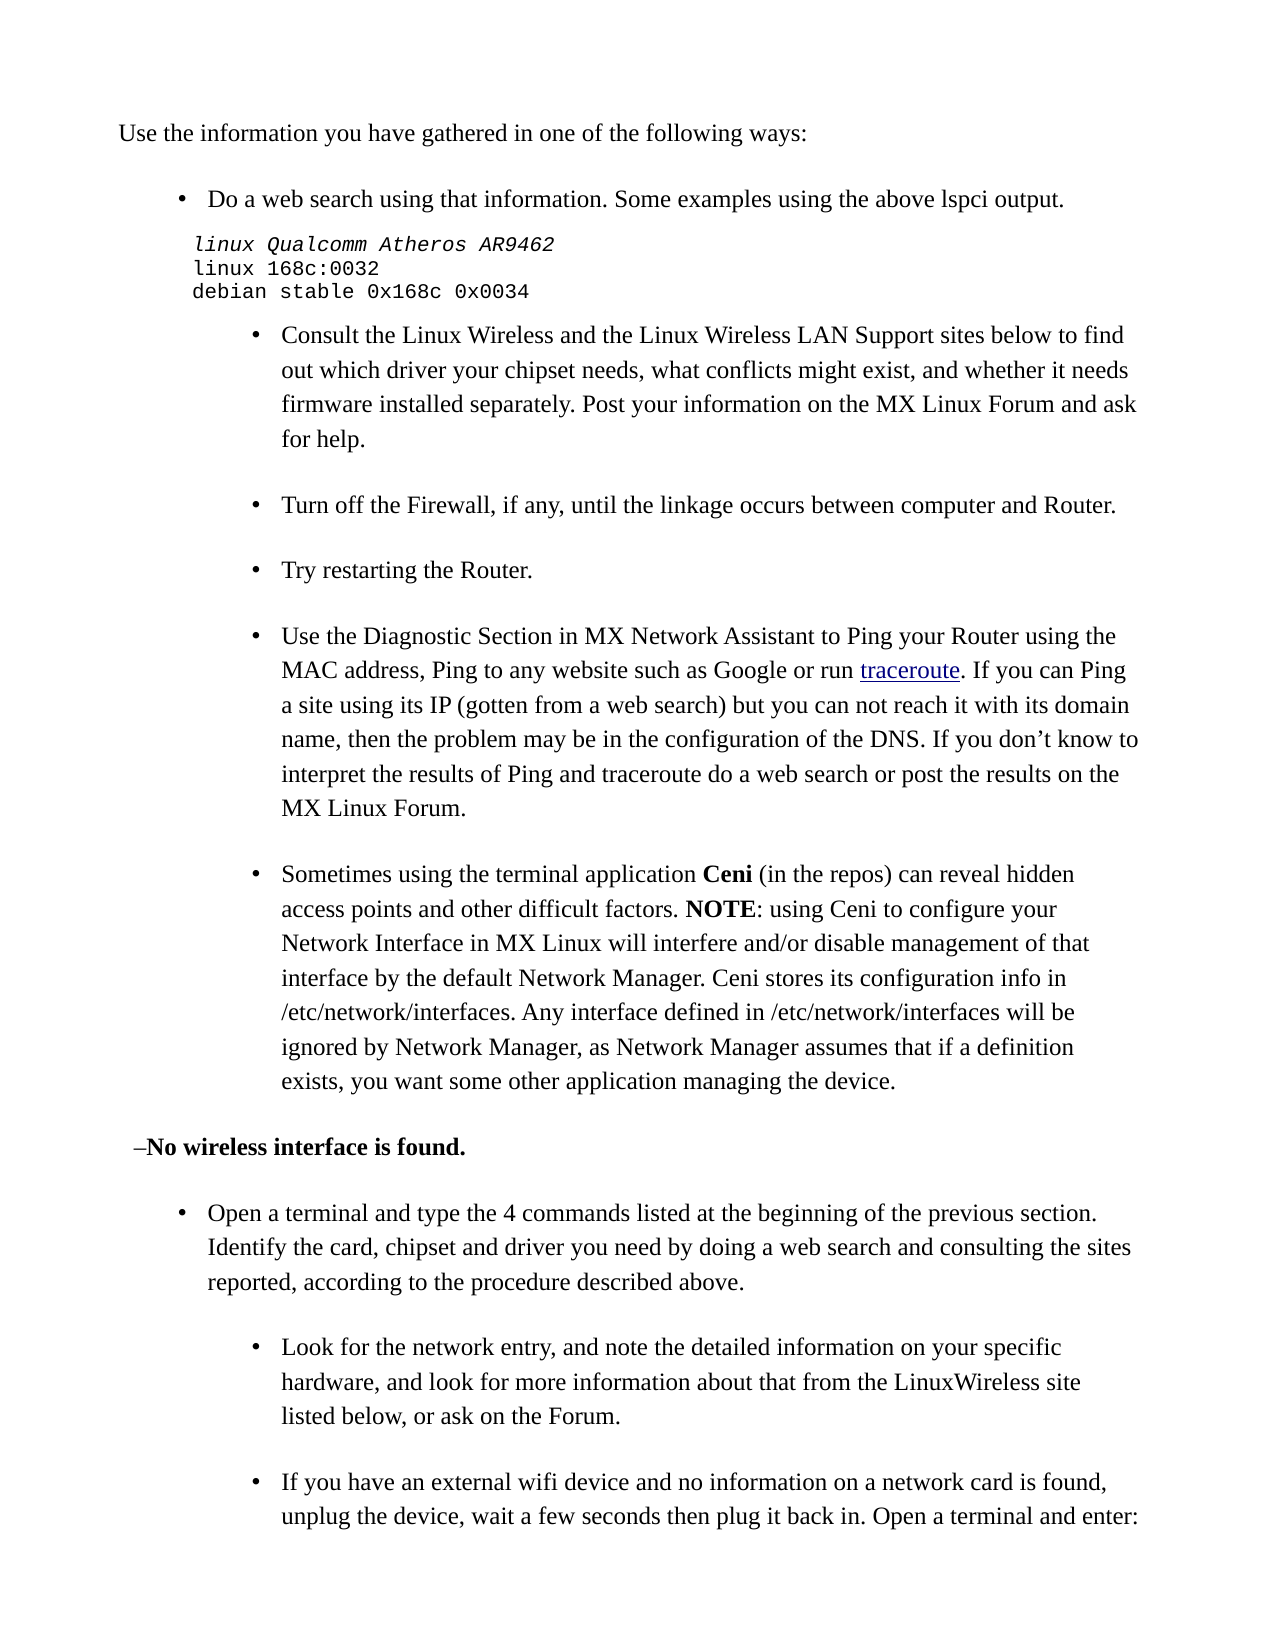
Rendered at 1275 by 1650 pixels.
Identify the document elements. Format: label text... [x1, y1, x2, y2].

text –No wireless interface is found. [134, 1132, 1141, 1161]
list linux 168c:0032 [162, 258, 1157, 281]
list Turn off the Firewall, if any, until the linkage occurs between computer and Router. [252, 490, 1141, 518]
list Sometimes using the terminal application Ceni (in the repos) can reveal hidden access points and other difficult factors. NOTE: using Ceni to configure your Network Interface in MX Linux will interfere and/or disable management of that interface by the default Network Manager. Ceni stores its configuration info in /etc/network/interfaces. Any interface defined in /etc/network/interfaces will be ignored by Network Manager, as Network Manager assumes that if a definition exists, you want some other application managing the device. [252, 859, 1141, 1095]
list Do a web search using that information. Some examples using the above lspci output. [178, 184, 1141, 213]
list Try restarting the Router. [252, 555, 1141, 584]
text Use the information you have gathered in one of the following ways: [118, 118, 1157, 147]
list Use the Diagnostic Section in MX Network Assistant to Ping your Router using the MAC address, Ping to any website such as Google or run traceroute. If you can Ping a site using its IP (gotten from a web search) but you can not reach it with its domain name, then the problem may be in the configuration of the DNS. If you don’t know to interpret the results of Ping and traceroute do a web search or post the results on the MX Linux Forum. [252, 621, 1141, 822]
list If you have an external wifi device and no information on a network card is found, unplug the device, wait a few seconds then plug it back in. Open a terminal and enter: [252, 1467, 1141, 1530]
list Open a terminal and type the 4 commands listed at the beginning of the previous section. Identify the card, chipset and driver you need by doing a web search and consulting the sites reported, according to the procedure described above. [178, 1198, 1141, 1295]
list Consult the Linux Wireless and the Linux Wireless LAN Support sites below to find out which driver your chipset needs, what conflicts might exist, and whether it needs firmware installed separately. Post your information on the MX Linux Forum and ask for help. [252, 321, 1141, 453]
list Look for the network entry, and note the detailed information on your specific hardware, and look for more information about that from the LinuxWireless site listed below, or ask on the Forum. [252, 1332, 1141, 1430]
list linux Qualcomm Atheros AR9462 [162, 234, 1157, 258]
list debian stable 0x168c 0x0034 [162, 281, 1157, 305]
